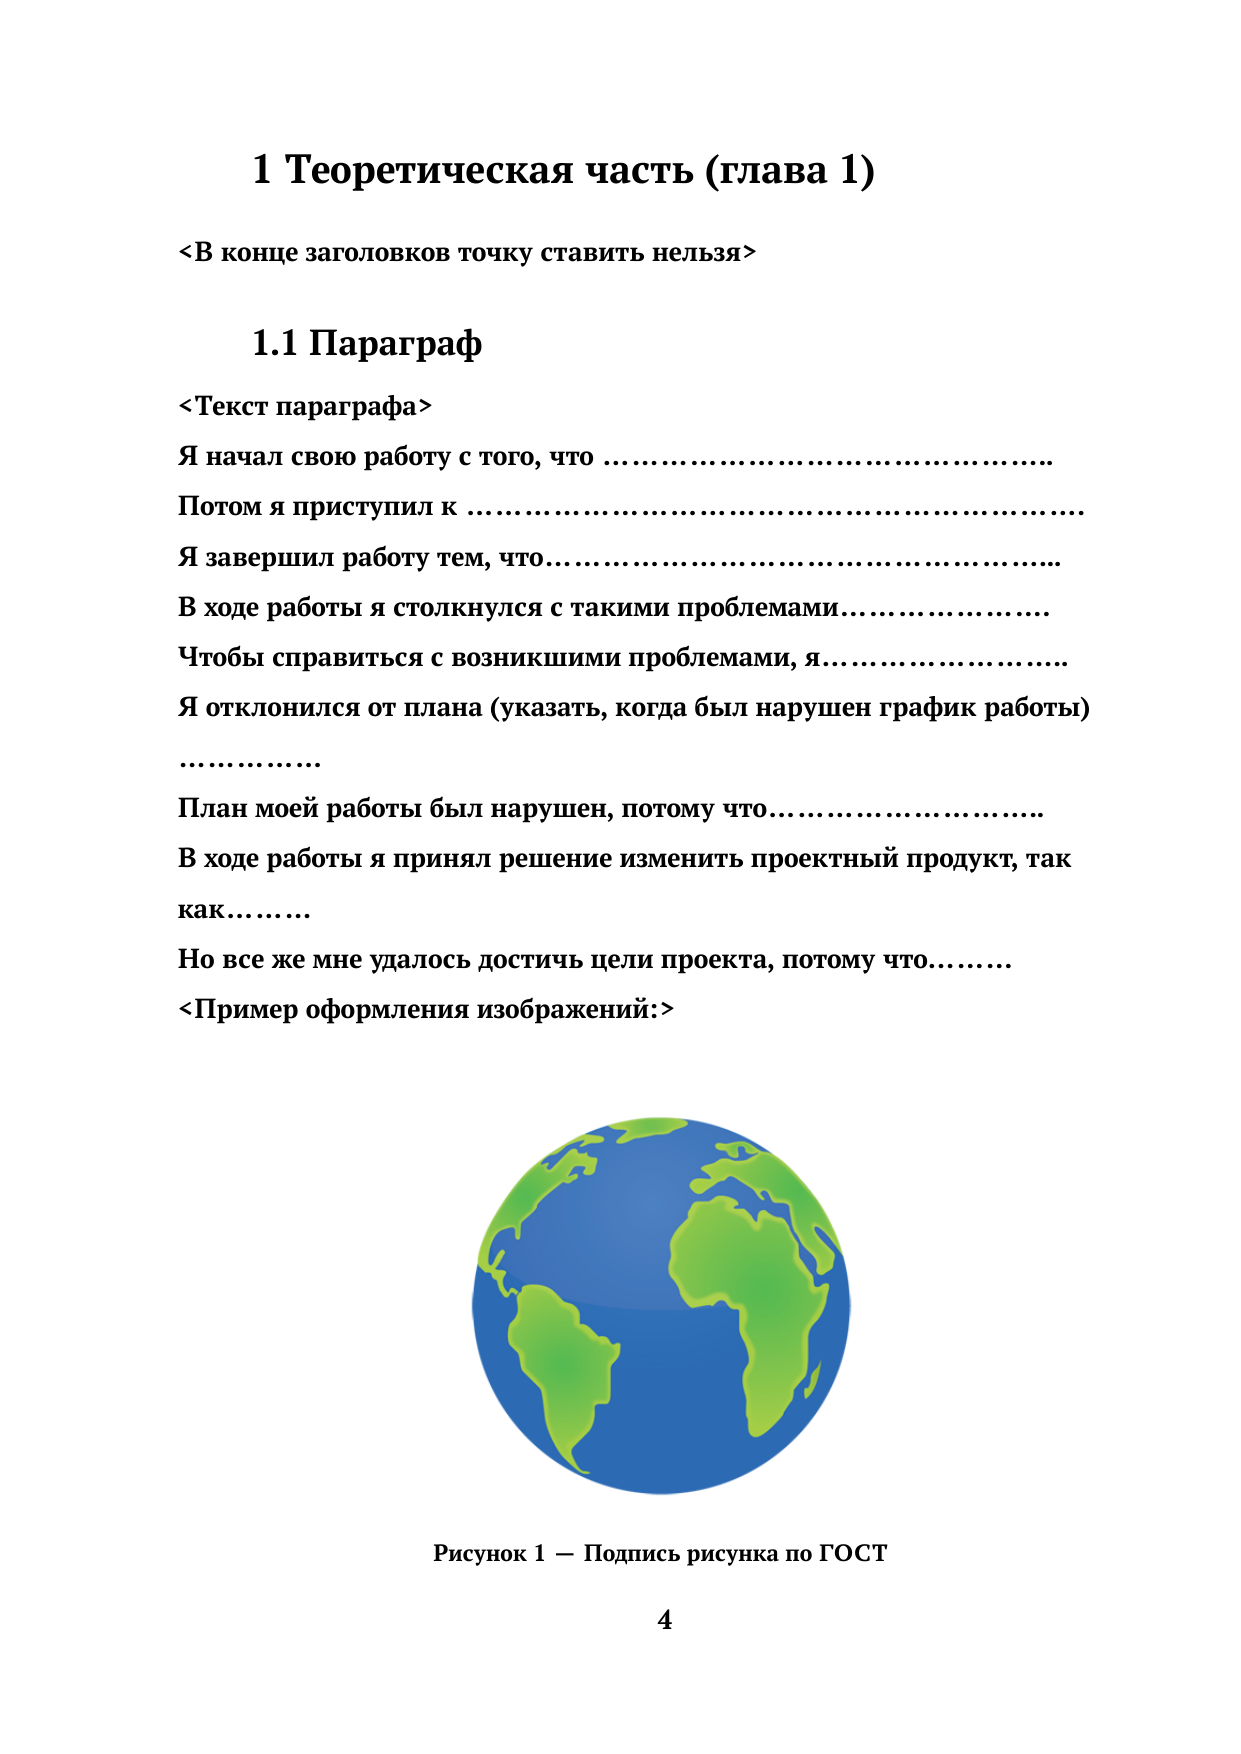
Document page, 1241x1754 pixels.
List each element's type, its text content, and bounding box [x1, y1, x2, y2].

text Я завершил работу тем, что……………………………………………... [177, 539, 1152, 572]
text <Текст параграфа> [177, 388, 1152, 421]
text В ходе работы я столкнулся с такими проблемами…………………. [177, 589, 1152, 622]
text План моей работы был нарушен, потому что……………………….. [177, 790, 1152, 824]
text Я начал свою работу с того, что ……………………………………….. [177, 438, 1152, 472]
subtitle 1 Теоретическая часть (глава 1) [251, 143, 1152, 193]
text Рисунок 1 — Подпись рисунка по ГОСТ [344, 1538, 977, 1567]
subtitle 1.1 Параграф [251, 320, 1152, 364]
text Но все же мне удалось достичь цели проекта, потому что……… [177, 941, 1152, 975]
text <В конце заголовков точку ставить нельзя> [177, 234, 1152, 268]
text Чтобы справиться с возникшими проблемами, я…………………….. [177, 639, 1152, 673]
text Потом я приступил к ………………………………………………………. [177, 488, 1152, 522]
picture [429, 1067, 892, 1508]
text В ходе работы я принял решение изменить проектный продукт, так как……… [177, 841, 1152, 924]
text Я отклонился от плана (указать, когда был нарушен график работы)…………… [177, 689, 1152, 773]
text <Пример оформления изображений:> [177, 991, 1152, 1025]
